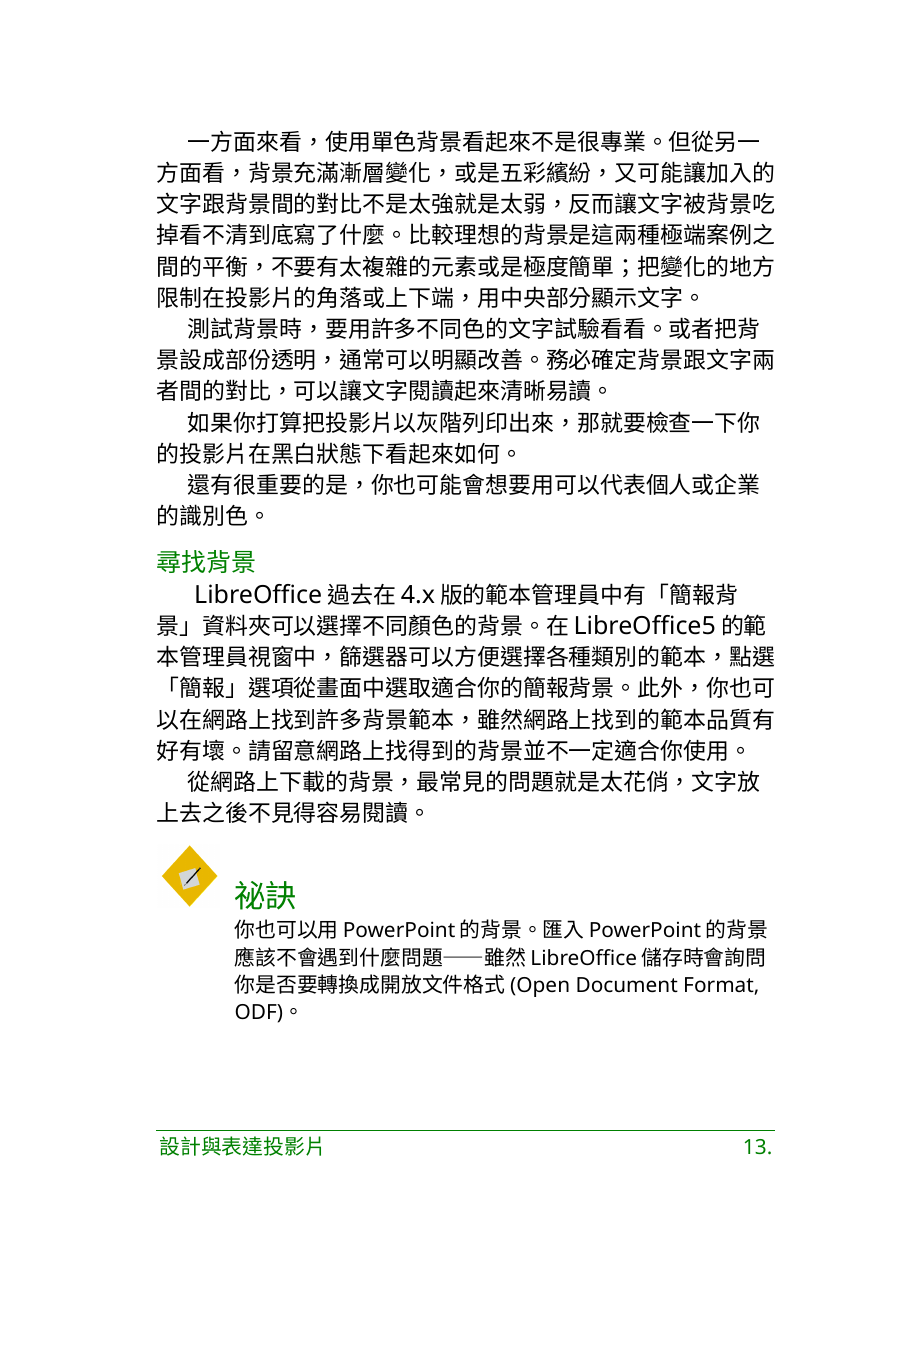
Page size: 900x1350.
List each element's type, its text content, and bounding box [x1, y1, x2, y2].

text 從網路上下載的背景，最常見的問題就是太花俏，文字放上去之後不見得容易閱讀。 [156, 766, 775, 828]
text 如果你打算把投影片以灰階列印出來，那就要檢查一下你的投影片在黑白狀態下看起來如何。 [156, 406, 775, 469]
text 測試背景時，要用許多不同色的文字試驗看看。或者把背景設成部份透明，通常可以明顯改善。務必確定背景跟文字兩者間的對比，可以讓文字閱讀起來清晰易讀。 [156, 312, 775, 406]
text 一方面來看，使用單色背景看起來不是很專業。但從另一方面看，背景充滿漸層變化，或是五彩繽紛，又可能讓加入的文字跟背景間的對比不是太強就是太弱，反而讓文字被背景吃掉看不清到底寫了什麼。比較理想的背景是這兩種極端案例之間的平衡，不要有太複雜的元素或是極度簡單；把變化的地方限制在投影片的角落或上下端，用中央部分顯示文字。 [156, 125, 775, 312]
picture [157, 844, 220, 908]
text 你也可以用PowerPoint的背景。匯入PowerPoint的背景應該不會遇到什麼問題——雖然LibreOffice儲存時會詢問你是否要轉換成開放文件格式 (Open Document Format, ODF)。 [234, 916, 775, 1024]
text LibreOffice過去在4.x版的範本管理員中有「簡報背景」資料夾可以選擇不同顏色的背景。在LibreOffice5的範本管理員視窗中，篩選器可以方便選擇各種類別的範本，點選「簡報」選項從畫面中選取適合你的簡報背景。此外，你也可以在網路上找到許多背景範本，雖然網路上找到的範本品質有好有壞。請留意網路上找得到的背景並不一定適合你使用。 [156, 578, 775, 766]
subtitle 尋找背景 [156, 547, 775, 578]
list 祕訣 [156, 844, 775, 916]
text 還有很重要的是，你也可能會想要用可以代表個人或企業的識別色。 [156, 469, 775, 531]
